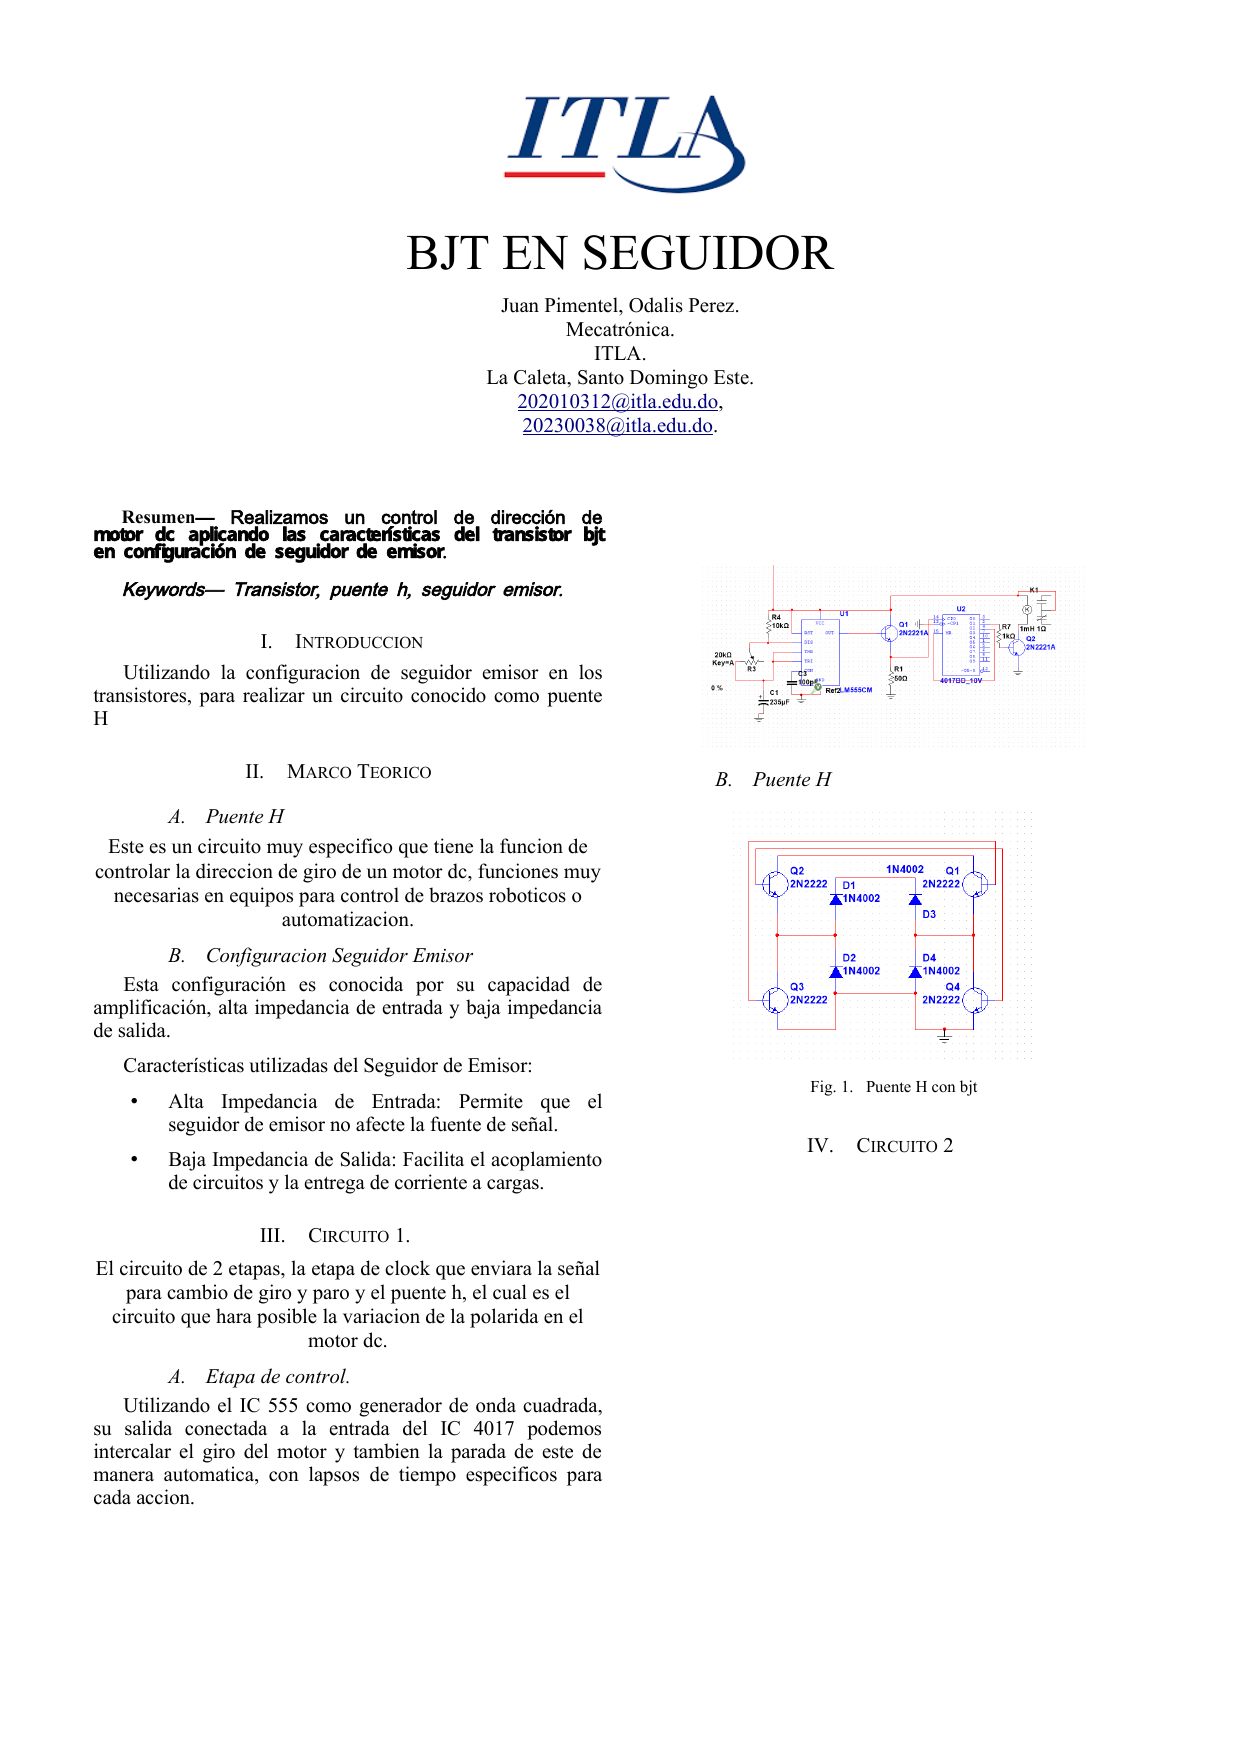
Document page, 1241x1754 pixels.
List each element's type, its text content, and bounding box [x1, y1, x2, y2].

subtitle Puente H [168, 804, 603, 828]
text Utilizando el IC 555 como generador de onda cuadrada, su salida conectada a la entrada del IC 4017 podemos intercalar el giro del motor y tambien la parada de este de manera automatica, con lapsos de tiempo especificos para cada accion. [93, 1394, 603, 1509]
subtitle Circuito 1. [93, 1223, 603, 1247]
text Utilizando la configuracion de seguidor emisor en los transistores, para realizar un circuito conocido como puente H [93, 661, 603, 730]
text Keywords— Transistor, puente h, seguidor emisor. [333, 583, 408, 600]
list Baja Impedancia de Salida: Facilita el acoplamiento de circuitos y la entrega de corriente a cargas. [131, 1148, 603, 1194]
text Keywords— Transistor, puente h, seguidor emisor. [403, 583, 465, 600]
text Keywords— Transistor, puente h, seguidor emisor. [448, 583, 603, 600]
subtitle Puente H [715, 562, 1147, 791]
text El circuito de 2 etapas, la etapa de clock que enviara la señal para cambio de giro y paro y el puente h, el cual es el circuito que hara posible la variacion de la polarida en el motor dc. [93, 1256, 603, 1352]
text Juan Pimentel, Odalis Perez. [323, 293, 918, 317]
subtitle Etapa de control. [168, 1364, 603, 1388]
text Resumen— Realizamos un control de dirección de motor dc aplicando las características del transistor bjt en configuración de seguidor de emisor. [93, 506, 603, 562]
list Puente H con bjt [640, 805, 1147, 1096]
text Keywords— Transistor, puente h, seguidor emisor. [149, 583, 375, 600]
text Mecatrónica. [323, 317, 918, 341]
text Este es un circuito muy especifico que tiene la funcion de controlar la direccion de giro de un motor dc, funciones muy necesarias en equipos para control de brazos roboticos o automatizacion. [93, 834, 603, 931]
text Características utilizadas del Seguidor de Emisor: [93, 1055, 603, 1077]
subtitle Configuracion Seguidor Emisor [168, 943, 603, 967]
picture [485, 70, 756, 223]
text Esta configuración es conocida por su capacidad de amplificación, alta impedancia de entrada y baja impedancia de salida. [93, 973, 603, 1042]
picture [702, 565, 1085, 748]
subtitle Introduccion [93, 629, 603, 653]
text 20230038@itla.edu.do. [323, 413, 918, 437]
text 202010312@itla.edu.do, [323, 389, 918, 413]
picture [730, 805, 1039, 1062]
subtitle Marco Teorico [93, 759, 603, 783]
text Keywords— Transistor, puente h, seguidor emisor. [93, 583, 194, 600]
text La Caleta, Santo Domingo Este. [323, 365, 918, 389]
subtitle Circuito 2 [640, 1133, 1147, 1157]
text ITLA. [323, 341, 918, 365]
list Alta Impedancia de Entrada: Permite que el seguidor de emisor no afecte la fuente de señal. [131, 1090, 603, 1136]
title BJT EN SEGUIDOR [323, 68, 918, 281]
